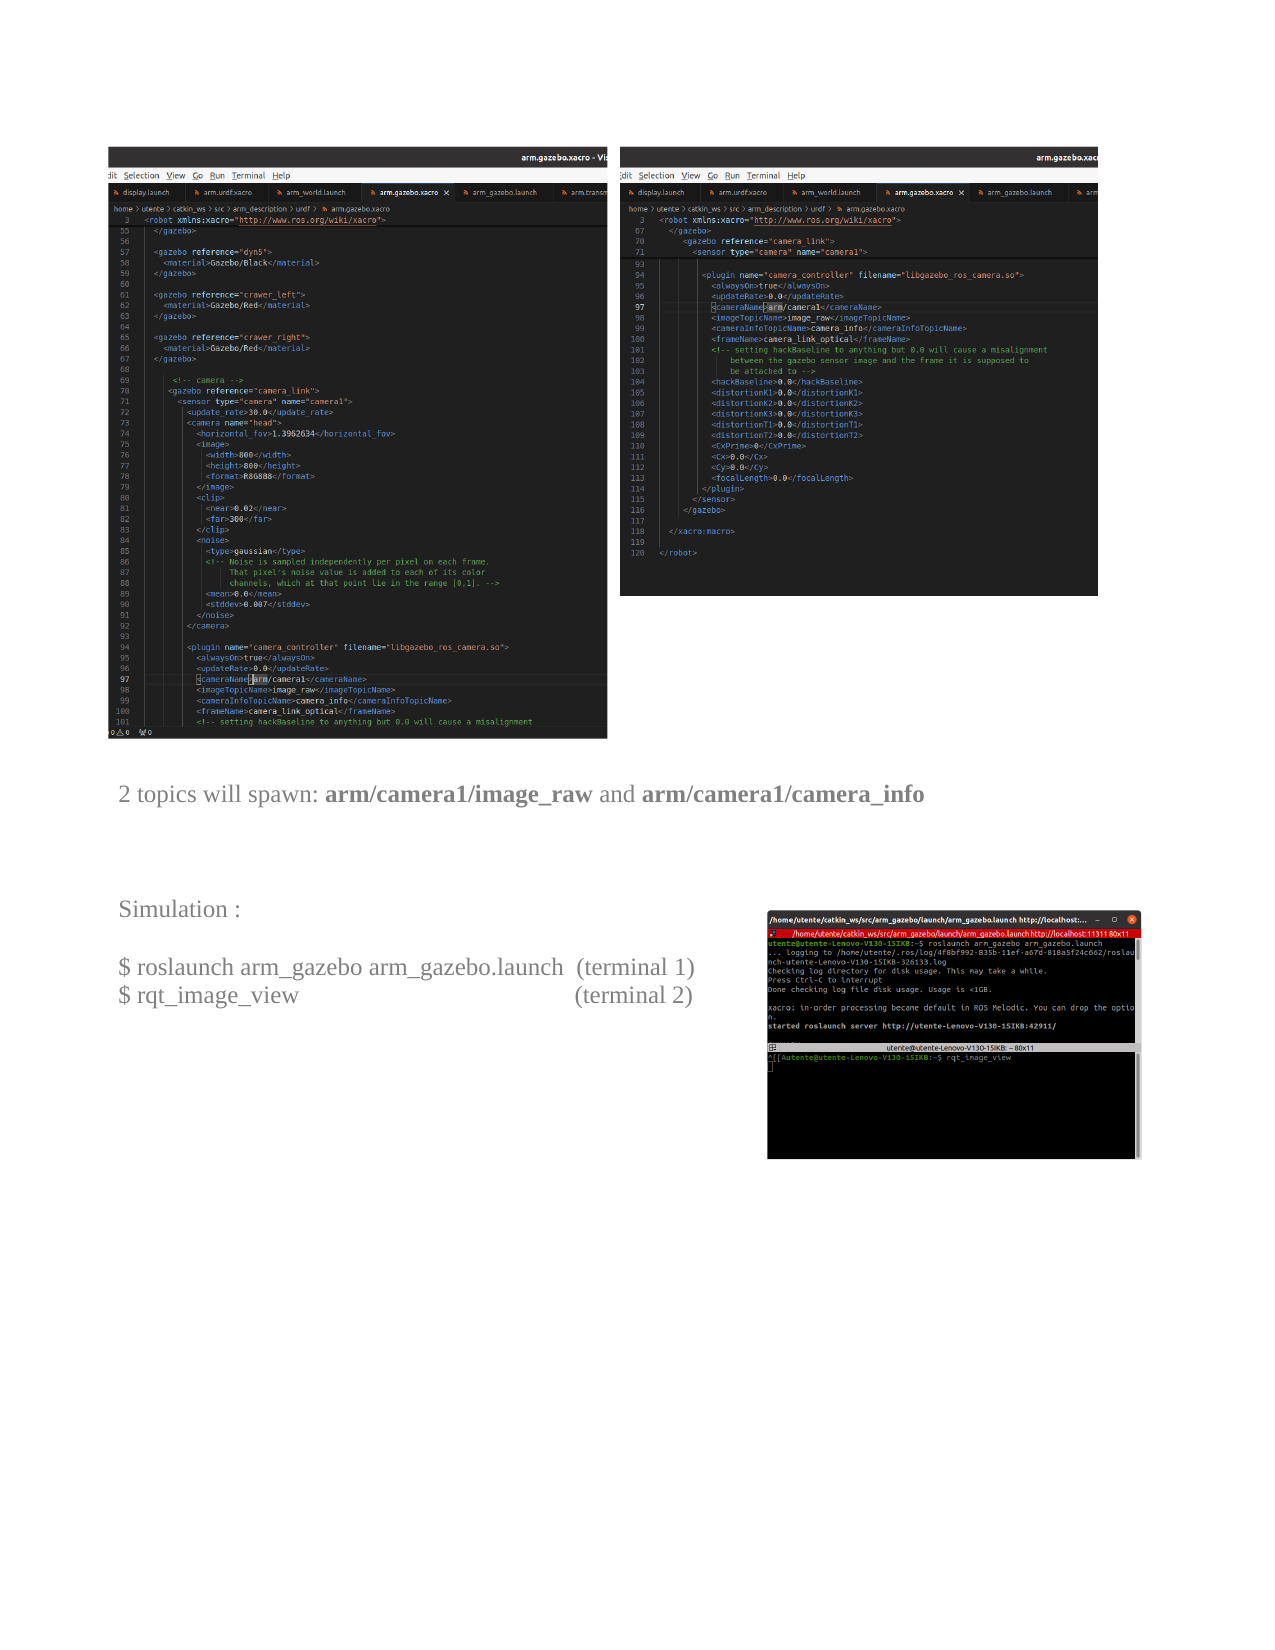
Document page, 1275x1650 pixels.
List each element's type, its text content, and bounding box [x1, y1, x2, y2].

text $ rqt_image_view (terminal 2) [118, 981, 762, 1009]
picture [762, 906, 1146, 1164]
text Simulation : [118, 894, 1157, 923]
text 2 topics will spawn: arm/camera1/image_raw and arm/camera1/camera_info [118, 779, 1157, 808]
picture [108, 146, 169, 739]
picture [620, 146, 669, 596]
text $ roslaunch arm_gazebo arm_gazebo.launch (terminal 1) [118, 952, 762, 981]
